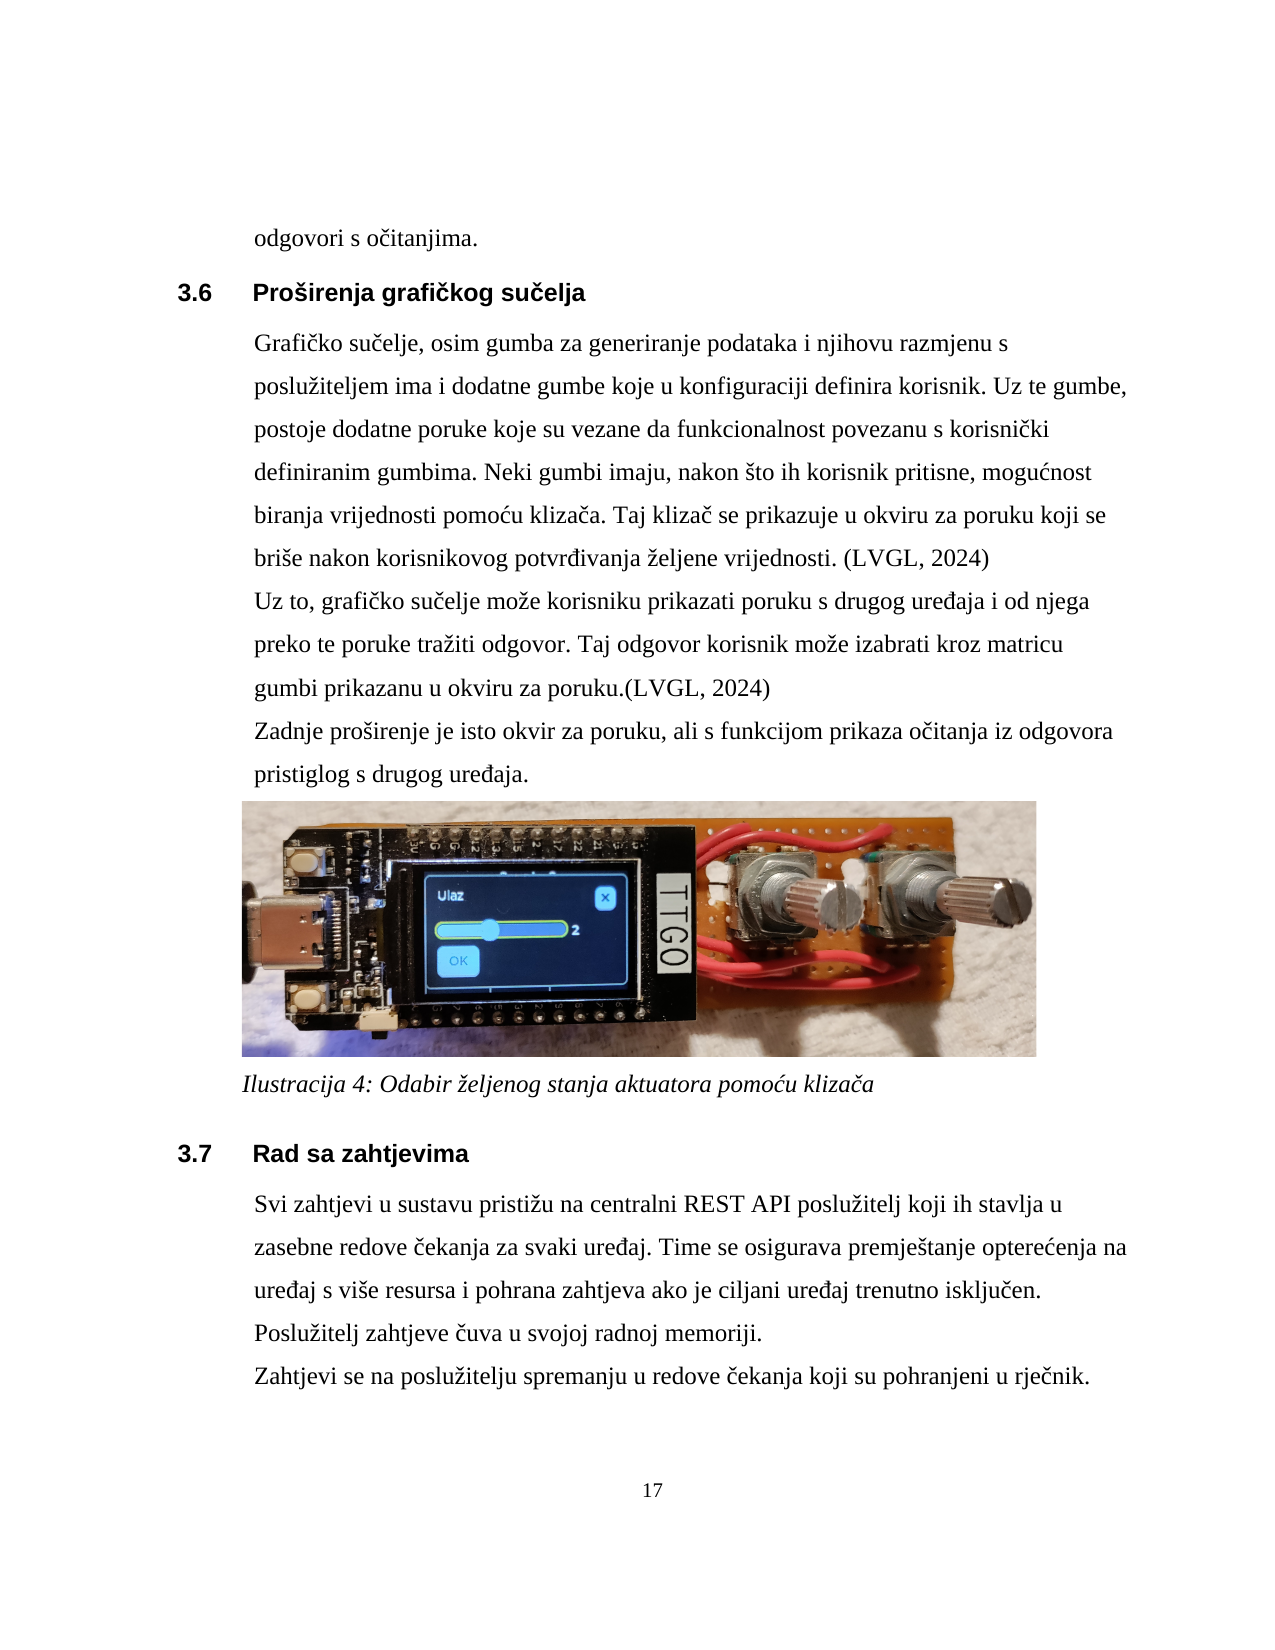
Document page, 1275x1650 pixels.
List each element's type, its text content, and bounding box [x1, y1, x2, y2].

text Zahtjevi se na poslužitelju spremanju u redove čekanja koji su pohranjeni u rječnik. [254, 1361, 1127, 1390]
subtitle [242, 789, 1037, 801]
text Ilustracija 4: Odabir željenog stanja aktuatora pomoću klizača [242, 801, 1037, 1098]
text Svi zahtjevi u sustavu pristižu na centralni REST API poslužitelj koji ih stavlja u zasebne redove čekanja za svaki uređaj. Time se osigurava premještanje opterećenja na uređaj s više resursa i pohrana zahtjeva ako je ciljani uređaj trenutno isključen. Poslužitelj zahtjeve čuva u svojoj radnoj memoriji. [254, 1189, 1127, 1347]
text Grafičko sučelje, osim gumba za generiranje podataka i njihovu razmjenu s poslužiteljem ima i dodatne gumbe koje u konfiguraciji definira korisnik. Uz te gumbe, postoje dodatne poruke koje su vezane da funkcionalnost povezanu s korisnički definiranim gumbima. Neki gumbi imaju, nakon što ih korisnik pritisne, mogućnost biranja vrijednosti pomoću klizača. Taj klizač se prikazuje u okviru za poruku koji se briše nakon korisnikovog potvrđivanja željene vrijednosti. (LVGL, 2024) [254, 328, 1127, 572]
text Zadnje proširenje je isto okvir za poruku, ali s funkcijom prikaza očitanja iz odgovora pristiglog s drugog uređaja. [254, 716, 1127, 788]
text Uz to, grafičko sučelje može korisniku prikazati poruku s drugog uređaja i od njega preko te poruke tražiti odgovor. Taj odgovor korisnik može izabrati kroz matricu gumbi prikazanu u okviru za poruku.(LVGL, 2024) [254, 586, 1127, 701]
subtitle Proširenja grafičkog sučelja [177, 278, 1127, 307]
subtitle Rad sa zahtjevima [177, 814, 1127, 1168]
picture [623, 946, 1037, 1024]
text odgovori s očitanjima. [254, 223, 1127, 251]
